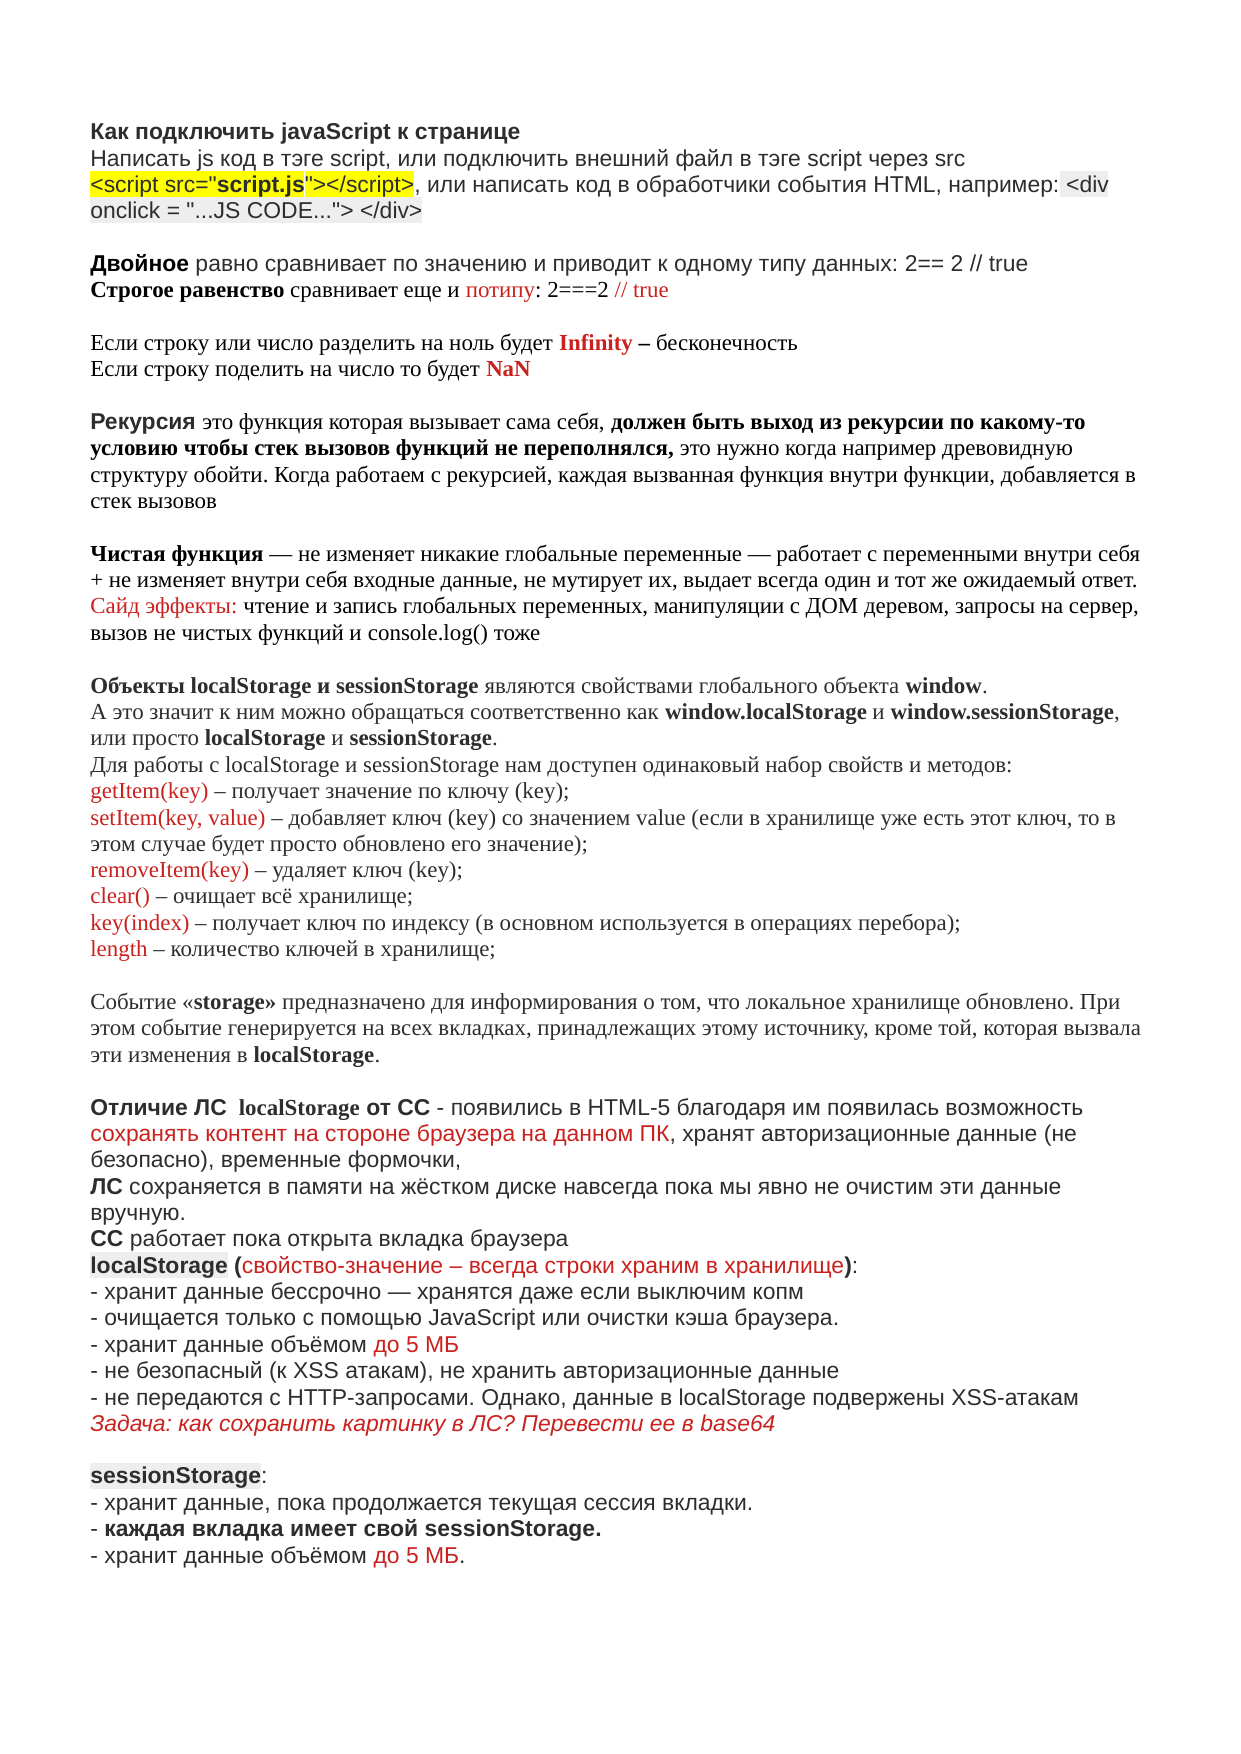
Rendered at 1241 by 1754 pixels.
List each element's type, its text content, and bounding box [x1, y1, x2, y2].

text <script src="script.js"></script>, или написать код в обработчики события HTML, например: <div onclick = "...JS CODE..."> </div> [90, 171, 1150, 223]
text Как подключить javaScript к странице [90, 118, 1150, 144]
text Задача: как сохранить картинку в ЛС? Перевести ее в base64 sessionStorage: - хранит данные, пока продолжается текущая сессия вкладки. - каждая вкладка имеет свой sessionStorage. - хранит данные объёмом до 5 МБ. [90, 1410, 1150, 1594]
text localStorage (свойство-значение – всегда строки храним в хранилище): - хранит данные бессрочно — хранятся даже если выключим копм - очищается только с помощью JavaScript или очистки кэша браузера. - хранит данные объёмом до 5 МБ [90, 1252, 1150, 1357]
text Объекты localStorage и sessionStorage являются свойствами глобального объекта window. [90, 672, 1150, 698]
text Двойное равно сравнивает по значению и приводит к одному типу данных: 2== 2 // true [90, 250, 1150, 276]
text Если строку или число разделить на ноль будет Infinity – бесконечность [90, 329, 1150, 355]
text Написать js код в тэге script, или подключить внешний файл в тэге script через src [90, 144, 1150, 171]
text Событие «storage» предназначено для информирования о том, что локальное хранилище обновлено. При этом событие генерируется на всех вкладках, принадлежащих этому источнику, кроме той, которая вызвала эти изменения в localStorage. [90, 962, 1150, 1067]
text Строгое равенство сравнивает еще и потипу: 2===2 // true [90, 276, 1150, 303]
text СС работает пока открыта вкладка браузера [90, 1225, 1150, 1252]
text Чистая функция — не изменяет никакие глобальные переменные — работает с переменными внутри себя + не изменяет внутри себя входные данные, не мутирует их, выдает всегда один и тот же ожидаемый ответ. Сайд эффекты: чтение и запись глобальных переменных, манипуляции с ДОМ деревом, запросы на сервер, вызов не чистых функций и console.log() тоже [90, 540, 1150, 645]
text Отличие ЛС localStorage от СС - появились в HTML-5 благодаря им появилась возможность сохранять контент на стороне браузера на данном ПК, хранят авторизационные данные (не безопасно), временные формочки, [90, 1093, 1150, 1173]
text А это значит к ним можно обращаться соответственно как window.localStorage и window.sessionStorage, или просто localStorage и sessionStorage. Для работы с localStorage и sessionStorage нам доступен одинаковый набор свойств и методов: getItem(key) – получает значение по ключу (key); setItem(key, value) – добавляет ключ (key) со значением value (если в хранилище уже есть этот ключ, то в этом случае будет просто обновлено его значение); removeItem(key) – удаляет ключ (key); clear() – очищает всё хранилище; key(index) – получает ключ по индексу (в основном используется в операциях перебора); length – количество ключей в хранилище; [90, 698, 1150, 962]
text - не безопасный (к XSS атакам), не хранить авторизационные данные [90, 1357, 1150, 1383]
text Если строку поделить на число то будет NaN [90, 355, 1150, 382]
text ЛС сохраняется в памяти на жёстком диске навсегда пока мы явно не очистим эти данные вручную. [90, 1173, 1150, 1225]
text Рекурсия это функция которая вызывает сама себя, должен быть выход из рекурсии по какому-то условию чтобы стек вызовов функций не переполнялся, это нужно когда например древовидную структуру обойти. Когда работаем с рекурсией, каждая вызванная функция внутри функции, добавляется в стек вызовов [90, 408, 1150, 513]
text - не передаются с HTTP-запросами. Однако, данные в localStorage подвержены XSS-атакам [90, 1383, 1150, 1410]
